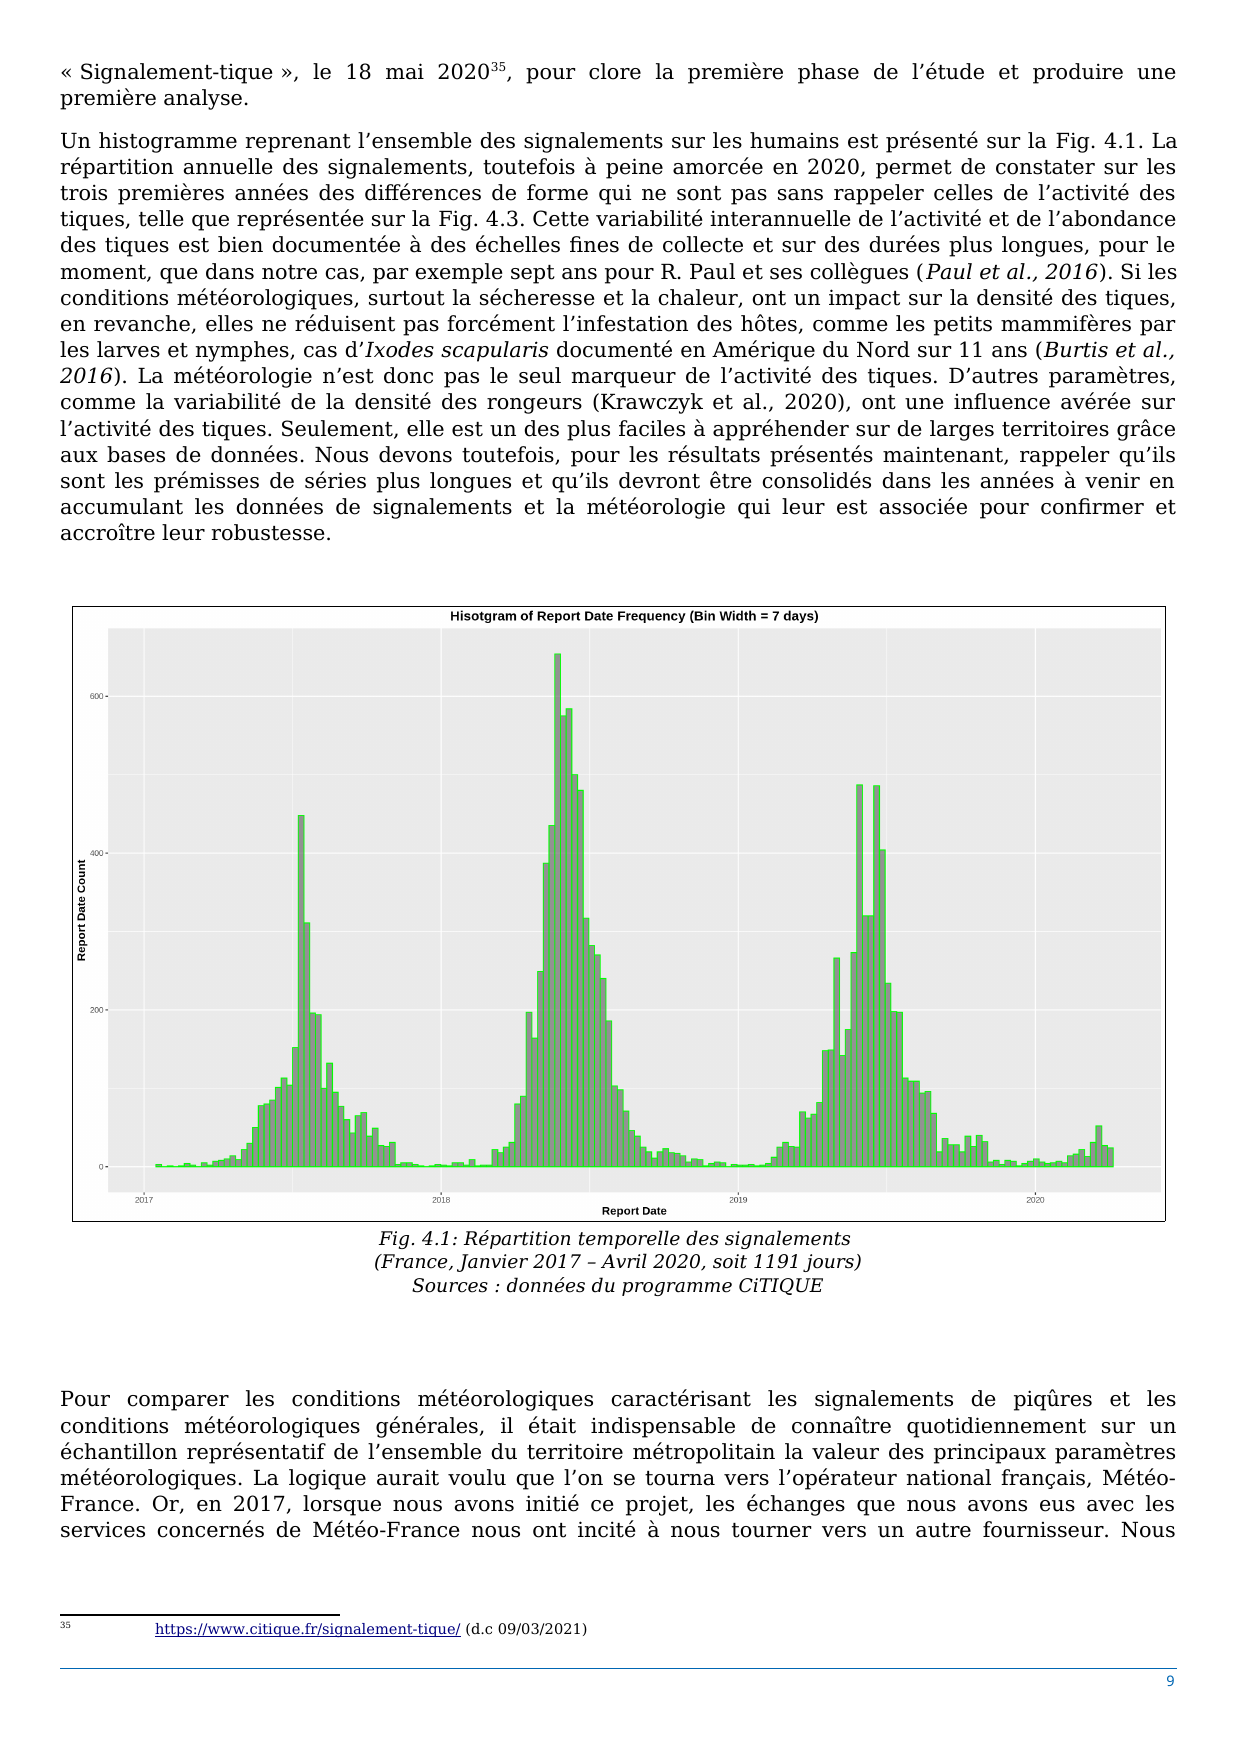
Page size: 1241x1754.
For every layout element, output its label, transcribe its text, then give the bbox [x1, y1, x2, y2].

picture [73, 607, 1165, 1221]
text Pour comparer les conditions météorologiques caractérisant les signalements de piqûres et les conditions météorologiques générales, il était indispensable de connaître quotidiennement sur un échantillon représentatif de l’ensemble du territoire métropolitain la valeur des principaux paramètres météorologiques. La logique aurait voulu que l’on se tourna vers l’opérateur national français, Météo-France. Or, en 2017, lorsque nous avons initié ce projet, les échanges que nous avons eus avec les services concernés de Météo-France nous ont incité à nous tourner vers un autre fournisseur. Nous [60, 1387, 1177, 1542]
text Un histogramme reprenant l’ensemble des signalements sur les humains est présenté sur la Fig. 4.1. La répartition annuelle des signalements, toutefois à peine amorcée en 2020, permet de constater sur les trois premières années des différences de forme qui ne sont pas sans rappeler celles de l’activité des tiques, telle que représentée sur la Fig. 4.3. Cette variabilité interannuelle de l’activité et de l’abondance des tiques est bien documentée à des échelles fines de collecte et sur des durées plus longues, pour le moment, que dans notre cas, par exemple sept ans pour R. Paul et ses collègues (Paul et al., 2016). Si les conditions météorologiques, surtout la sécheresse et la chaleur, ont un impact sur la densité des tiques, en revanche, elles ne réduisent pas forcément l’infestation des hôtes, comme les petits mammifères par les larves et nymphes, cas d’Ixodes scapularis documenté en Amérique du Nord sur 11 ans (Burtis et al., 2016). La météorologie n’est donc pas le seul marqueur de l’activité des tiques. D’autres paramètres, comme la variabilité de la densité des rongeurs (Krawczyk et al., 2020), ont une influence avérée sur l’activité des tiques. Seulement, elle est un des plus faciles à appréhender sur de larges territoires grâce aux bases de données. Nous devons toutefois, pour les résultats présentés maintenant, rappeler qu’ils sont les prémisses de séries plus longues et qu’ils devront être consolidés dans les années à venir en accumulant les données de signalements et la météorologie qui leur est associée pour confirmer et accroître leur robustesse. [60, 129, 1177, 545]
text Fig. 4.1: Répartition temporelle des signalements (France, Janvier 2017 – Avril 2020, soit 1191 jours) Sources : données du programme CiTIQUE [72, 1222, 1165, 1296]
text https://www.citique.fr/signalement-tique/ (d.c 09/03/2021) [60, 1621, 1177, 1638]
text « Signalement-tique », le 18 mai 2020, pour clore la première phase de l’étude et produire une première analyse. [60, 60, 1177, 110]
